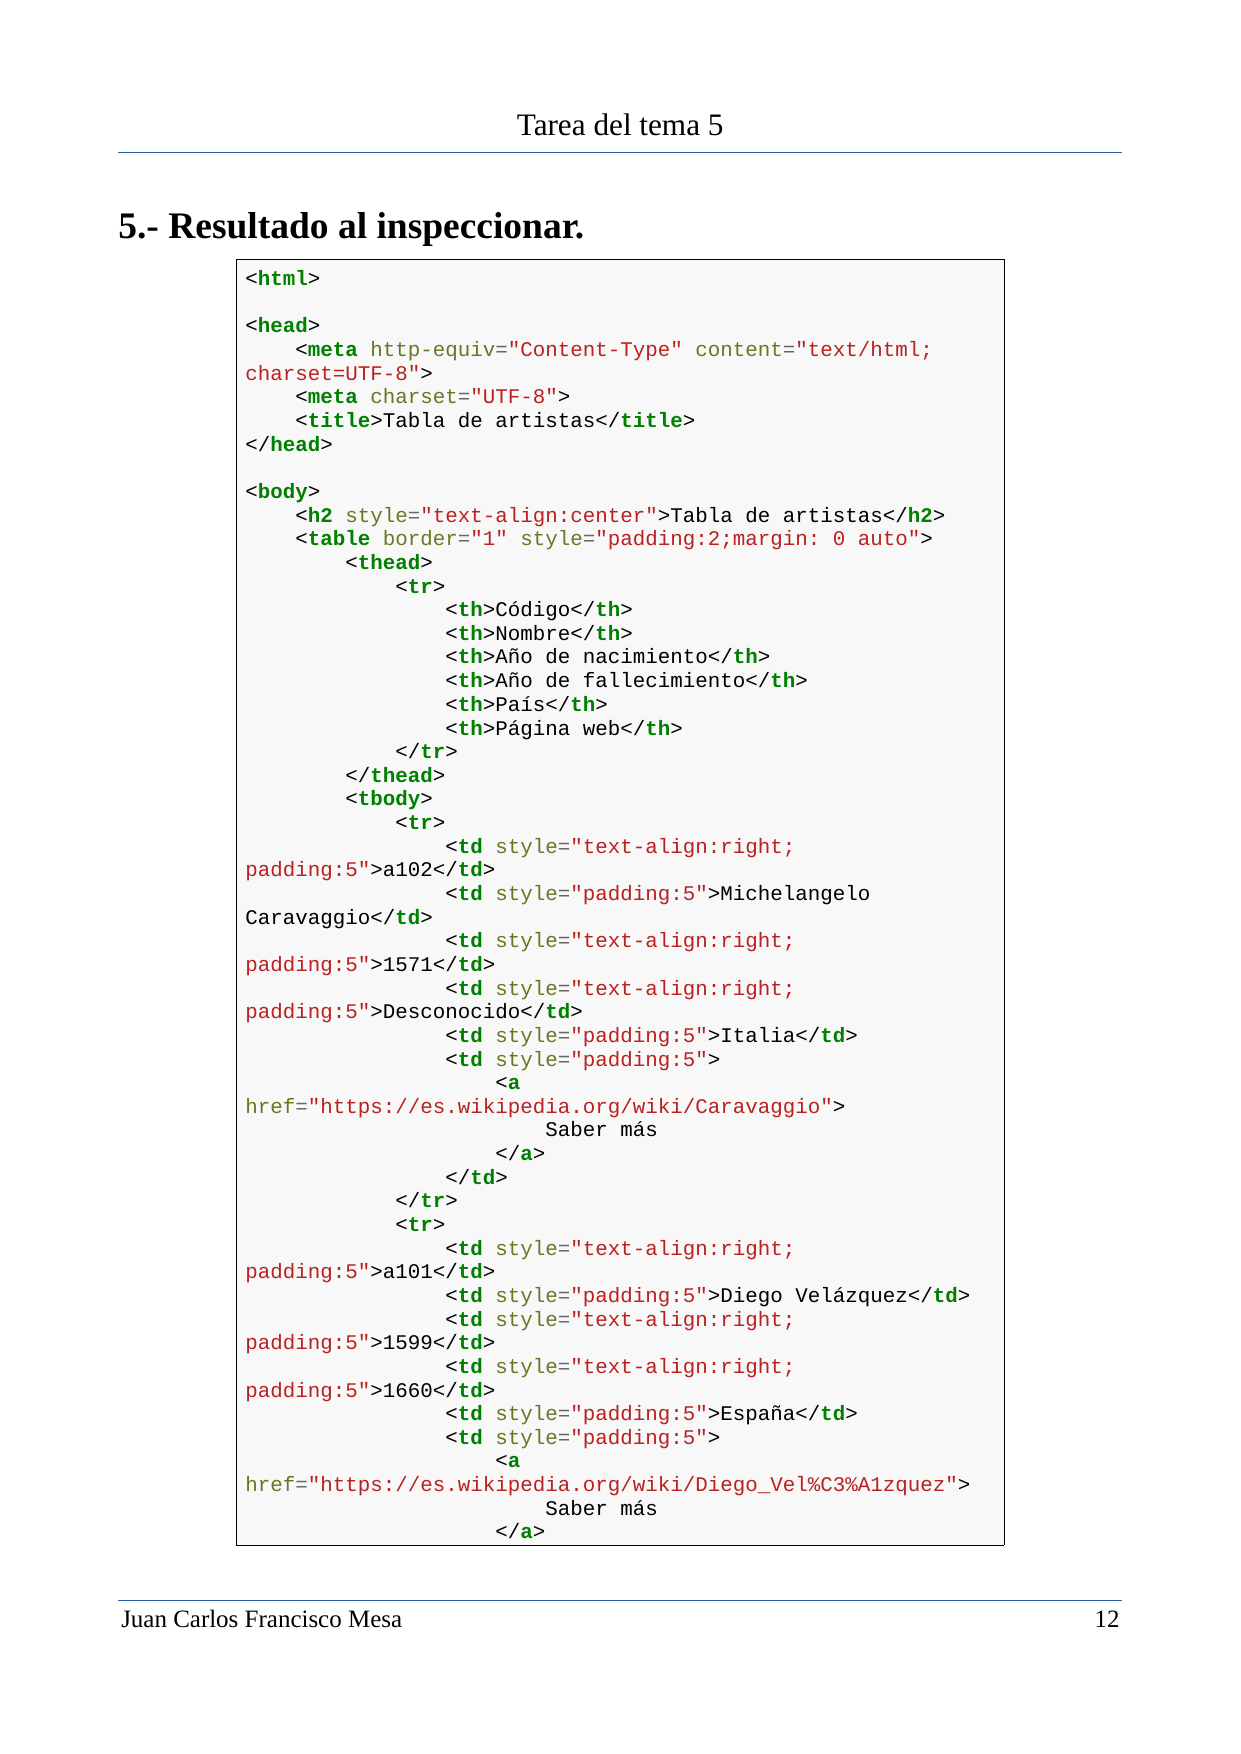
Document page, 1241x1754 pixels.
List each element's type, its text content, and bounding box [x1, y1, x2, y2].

text <td style="padding:5"> [237, 1418, 1004, 1442]
text </tr> [237, 732, 1004, 756]
text </thead> [237, 756, 1004, 779]
subtitle 5.- Resultado al inspeccionar. [118, 204, 1122, 247]
text <meta charset="UTF-8"> [237, 377, 1004, 401]
text <th>Año de nacimiento</th> [237, 638, 1004, 661]
text <td style="padding:5">Michelangelo Caravaggio</td> [237, 874, 1004, 921]
text Saber más [237, 1111, 1004, 1134]
text <td style="padding:5"> [237, 1039, 1004, 1063]
text <thead> [237, 543, 1004, 567]
text </a> [237, 1134, 1004, 1158]
text <th>Código</th> [237, 590, 1004, 614]
text <tr> [237, 803, 1004, 827]
text <a href="https://es.wikipedia.org/wiki/Diego_Vel%C3%A1zquez"> [237, 1442, 1004, 1489]
text <td style="text-align:right; padding:5">1571</td> [237, 921, 1004, 969]
text <head> [237, 307, 1004, 330]
text <body> [237, 472, 1004, 496]
text <a href="https://es.wikipedia.org/wiki/Caravaggio"> [237, 1063, 1004, 1111]
text <table border="1" style="padding:2;margin: 0 auto"> [237, 519, 1004, 543]
text <td style="padding:5">Italia</td> [237, 1016, 1004, 1039]
text </tr> [237, 1181, 1004, 1205]
text Saber más [237, 1489, 1004, 1512]
text </a> [237, 1512, 1004, 1545]
text <td style="padding:5">España</td> [237, 1394, 1004, 1418]
text <th>Año de fallecimiento</th> [237, 661, 1004, 685]
text <th>Página web</th> [237, 708, 1004, 732]
text <td style="text-align:right; padding:5">a102</td> [237, 827, 1004, 874]
text <html> [237, 260, 1004, 283]
text <tr> [237, 1205, 1004, 1229]
text <th>Nombre</th> [237, 614, 1004, 638]
text </td> [237, 1158, 1004, 1181]
text <h2 style="text-align:center">Tabla de artistas</h2> [237, 496, 1004, 519]
text <td style="text-align:right; padding:5">1660</td> [237, 1347, 1004, 1394]
text <title>Tabla de artistas</title> [237, 401, 1004, 425]
text <td style="padding:5">Diego Velázquez</td> [237, 1276, 1004, 1300]
text <tbody> [237, 779, 1004, 803]
text <meta http-equiv="Content-Type" content="text/html; charset=UTF-8"> [237, 330, 1004, 377]
text <tr> [237, 567, 1004, 590]
text <td style="text-align:right; padding:5">a101</td> [237, 1229, 1004, 1276]
text <td style="text-align:right; padding:5">Desconocido</td> [237, 969, 1004, 1016]
text <td style="text-align:right; padding:5">1599</td> [237, 1300, 1004, 1347]
text <th>País</th> [237, 685, 1004, 708]
text </head> [237, 425, 1004, 448]
